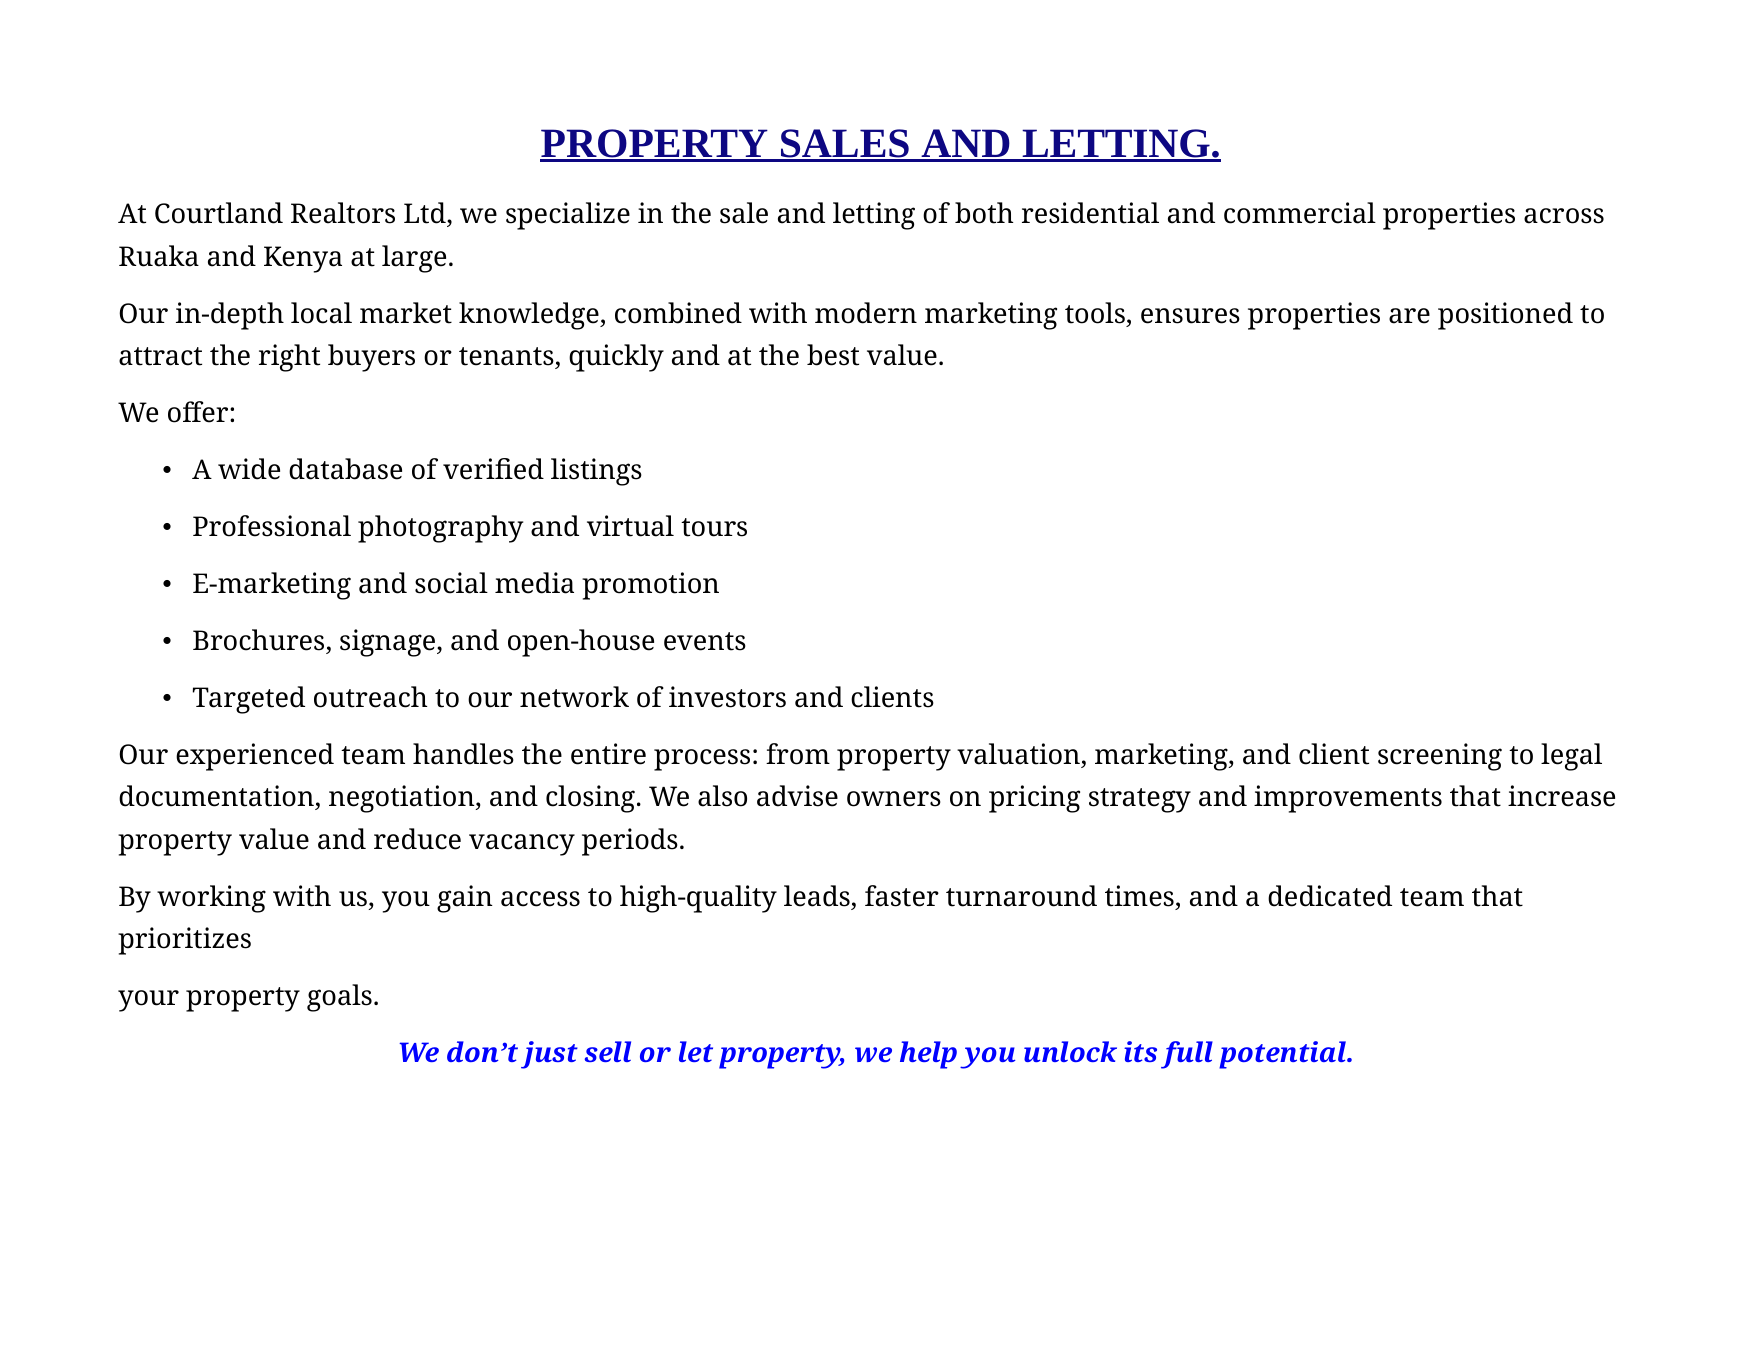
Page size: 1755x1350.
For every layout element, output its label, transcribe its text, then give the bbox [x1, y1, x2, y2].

text At Courtland Realtors Ltd, we specialize in the sale and letting of both residential and commercial properties across Ruaka and Kenya at large. [118, 195, 1637, 274]
list Targeted outreach to our network of investors and clients [162, 678, 1637, 715]
text We offer: [118, 393, 1637, 430]
text PROPERTY SALES AND LETTING. [118, 118, 1637, 166]
text By working with us, you gain access to high-quality leads, faster turnaround times, and a dedicated team that prioritizes [118, 877, 1637, 956]
text Our experienced team handles the entire process: from property valuation, marketing, and client screening to legal documentation, negotiation, and closing. We also advise owners on pricing strategy and improvements that increase property value and reduce vacancy periods. [118, 735, 1637, 857]
list A wide database of verified listings [162, 451, 1637, 487]
text Our in-depth local market knowledge, combined with modern marketing tools, ensures properties are positioned to attract the right buyers or tenants, quickly and at the best value. [118, 294, 1637, 373]
list Brochures, signage, and open-house events [162, 621, 1637, 658]
text We don’t just sell or let property, we help you unlock its full potential. [177, 1033, 1578, 1070]
list E-marketing and social media promotion [162, 564, 1637, 601]
text your property goals. [118, 977, 1637, 1013]
list Professional photography and virtual tours [162, 507, 1637, 544]
